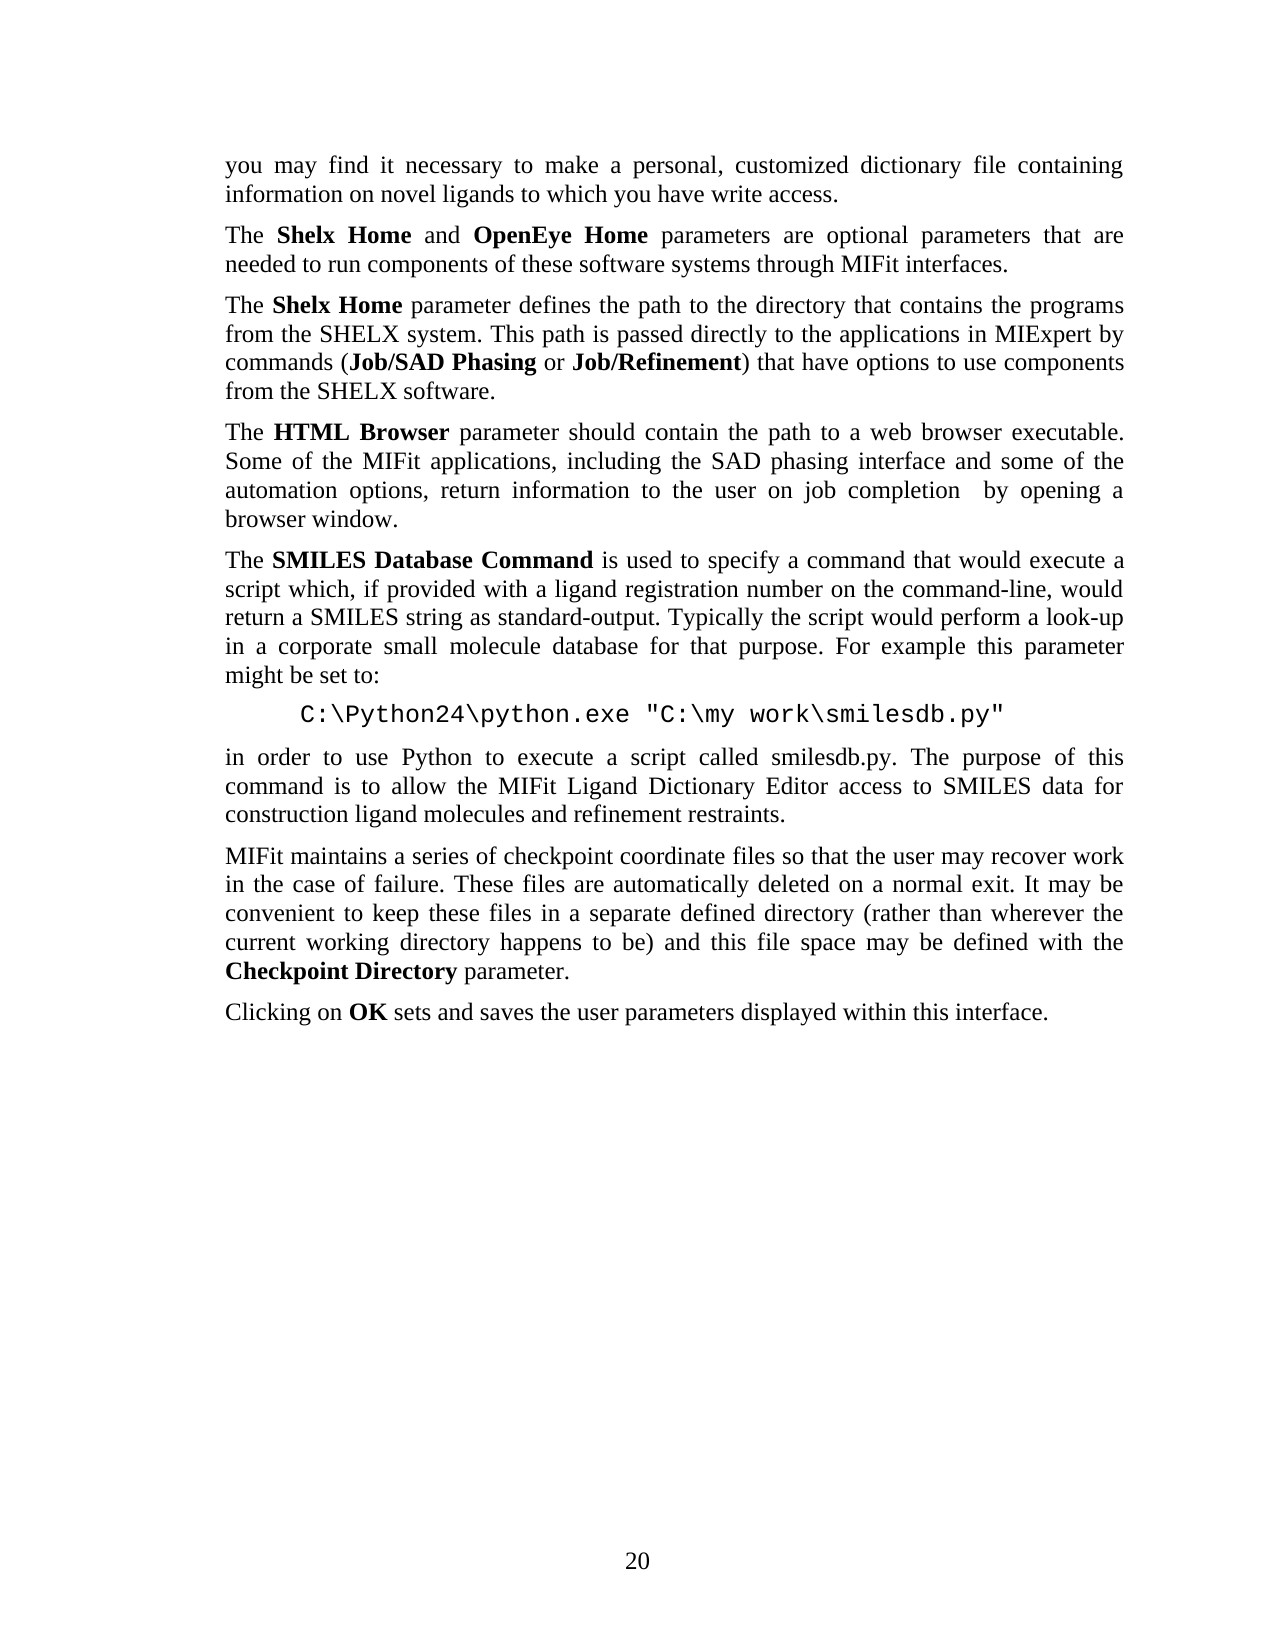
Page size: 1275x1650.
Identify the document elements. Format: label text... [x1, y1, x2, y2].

text Clicking on OK sets and saves the user parameters displayed within this interface. [225, 997, 1125, 1026]
text you may find it necessary to make a personal, customized dictionary file containing information on novel ligands to which you have write access. [225, 150, 1125, 207]
text in order to use Python to execute a script called smilesdb.py. The purpose of this command is to allow the MIFit Ligand Dictionary Editor access to SMILES data for construction ligand molecules and refinement restraints. [225, 742, 1125, 828]
text C:\Python24\python.exe "C:\my work\smilesdb.py" [300, 701, 1125, 729]
text The Shelx Home parameter defines the path to the directory that contains the programs from the SHELX system. This path is passed directly to the applications in MIExpert by commands (Job/SAD Phasing or Job/Refinement) that have options to use components from the SHELX software. [225, 290, 1125, 405]
text The SMILES Database Command is used to specify a command that would execute a script which, if provided with a ligand registration number on the command-line, would return a SMILES string as standard-output. Typically the script would perform a look-up in a corporate small molecule database for that purpose. For example this parameter might be set to: [225, 545, 1125, 689]
text The HTML Browser parameter should contain the path to a web browser executable. Some of the MIFit applications, including the SAD phasing interface and some of the automation options, return information to the user on job completion by opening a browser window. [225, 417, 1125, 532]
text MIFit maintains a series of checkpoint coordinate files so that the user may recover work in the case of failure. These files are automatically deleted on a normal exit. It may be convenient to keep these files in a separate defined directory (rather than wherever the current working directory happens to be) and this file space may be defined with the Checkpoint Directory parameter. [225, 841, 1125, 984]
text The Shelx Home and OpenEye Home parameters are optional parameters that are needed to run components of these software systems through MIFit interfaces. [225, 220, 1125, 277]
